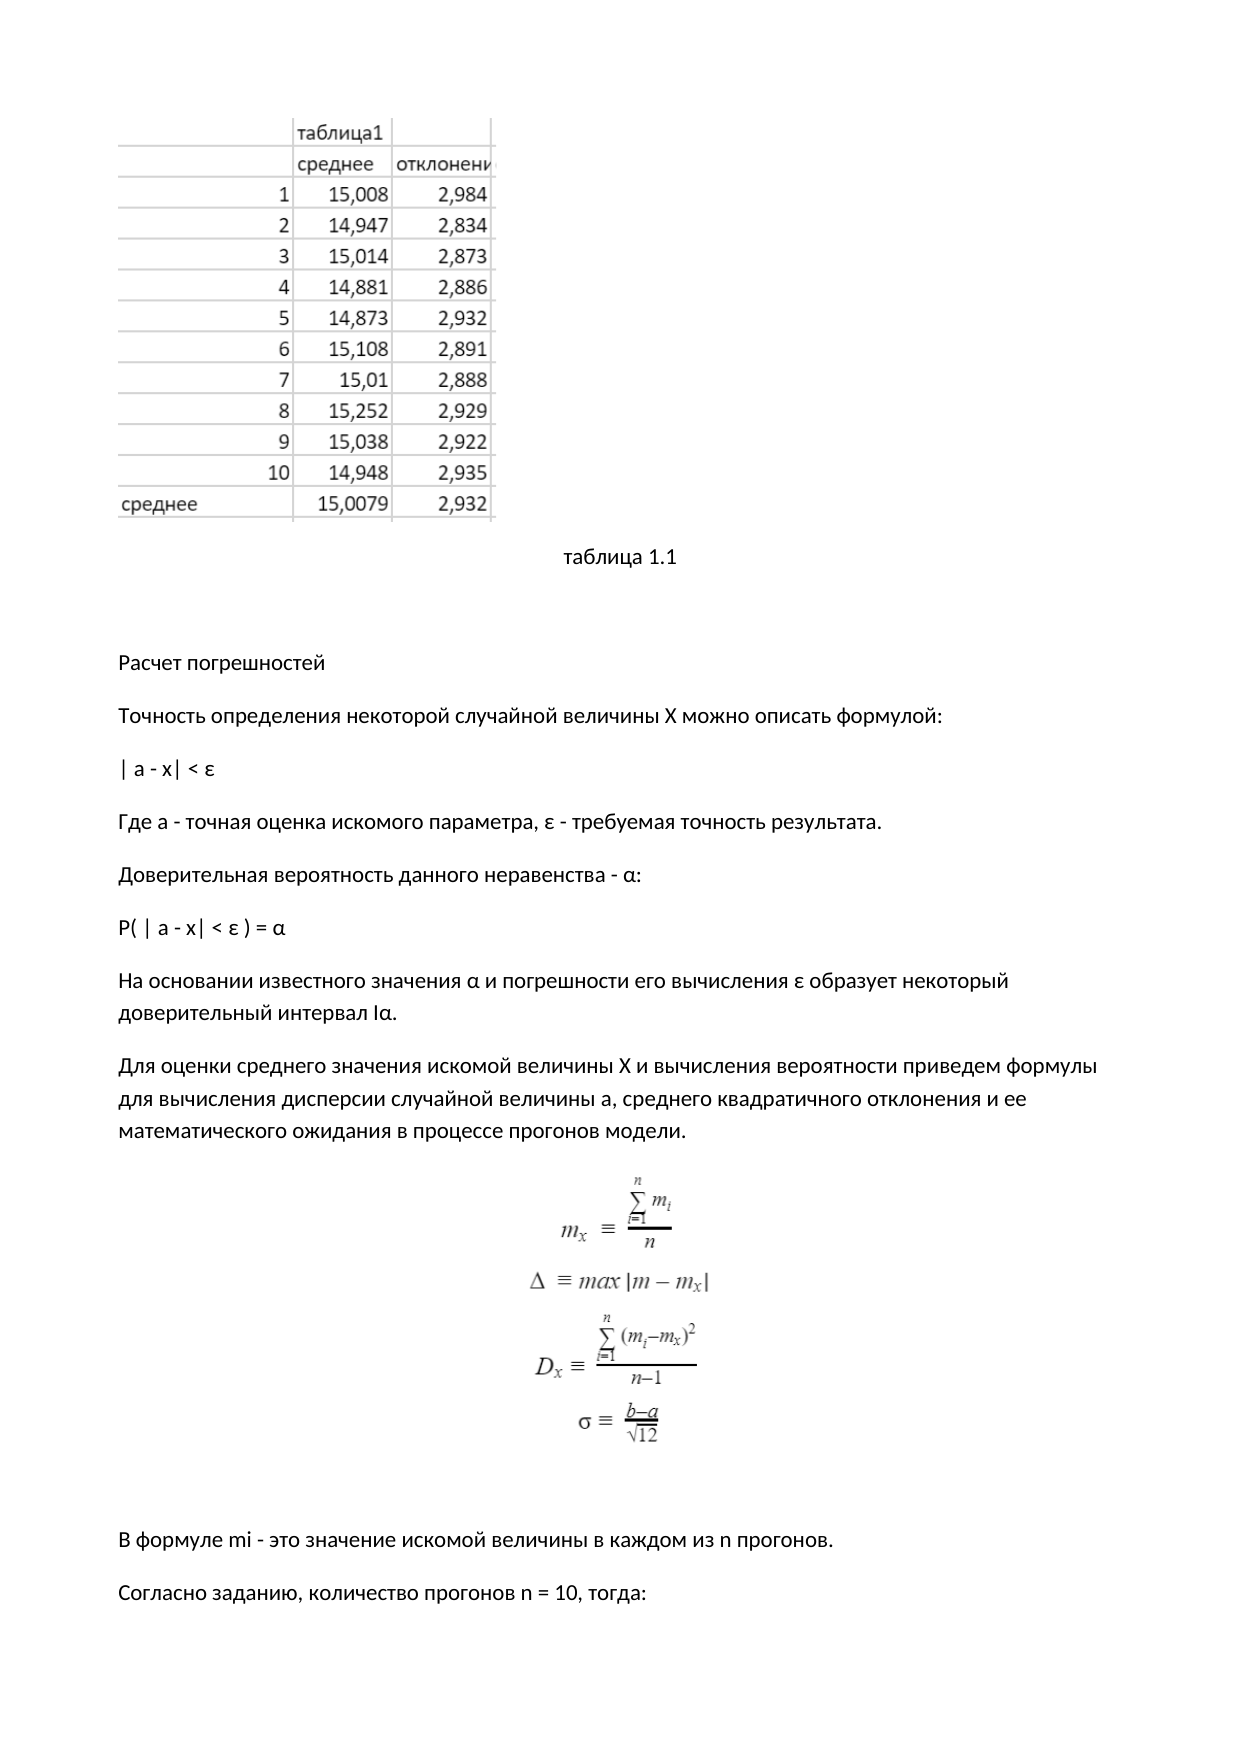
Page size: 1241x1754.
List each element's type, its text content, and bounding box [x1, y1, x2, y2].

text Точность определения некоторой случайной величины X можно описать формулой: [118, 701, 1122, 729]
text Для оценки среднего значения искомой величины X и вычисления вероятности приведем формулы для вычисления дисперсии случайной величины а, среднего квадратичного отклонения и ее математического ожидания в процессе прогонов модели. [118, 1051, 1122, 1144]
text Согласно заданию, количество прогонов n = 10, тогда: [118, 1578, 1122, 1606]
text | a - x| < ε [118, 754, 1122, 782]
text В формуле mi - это значение искомой величины в каждом из n прогонов. [118, 1525, 1122, 1553]
text таблица 1.1 [118, 542, 1122, 570]
text На основании известного значения α и погрешности его вычисления ε образует некоторый доверительный интервал Iα. [118, 966, 1122, 1026]
text Расчет погрешностей [118, 648, 1122, 676]
text Где a - точная оценка искомого параметра, ε - требуемая точность результата. [118, 807, 1122, 835]
text P( | a - x| < ε ) = α [118, 913, 1122, 941]
text Доверительная вероятность данного неравенства - α: [118, 860, 1122, 888]
